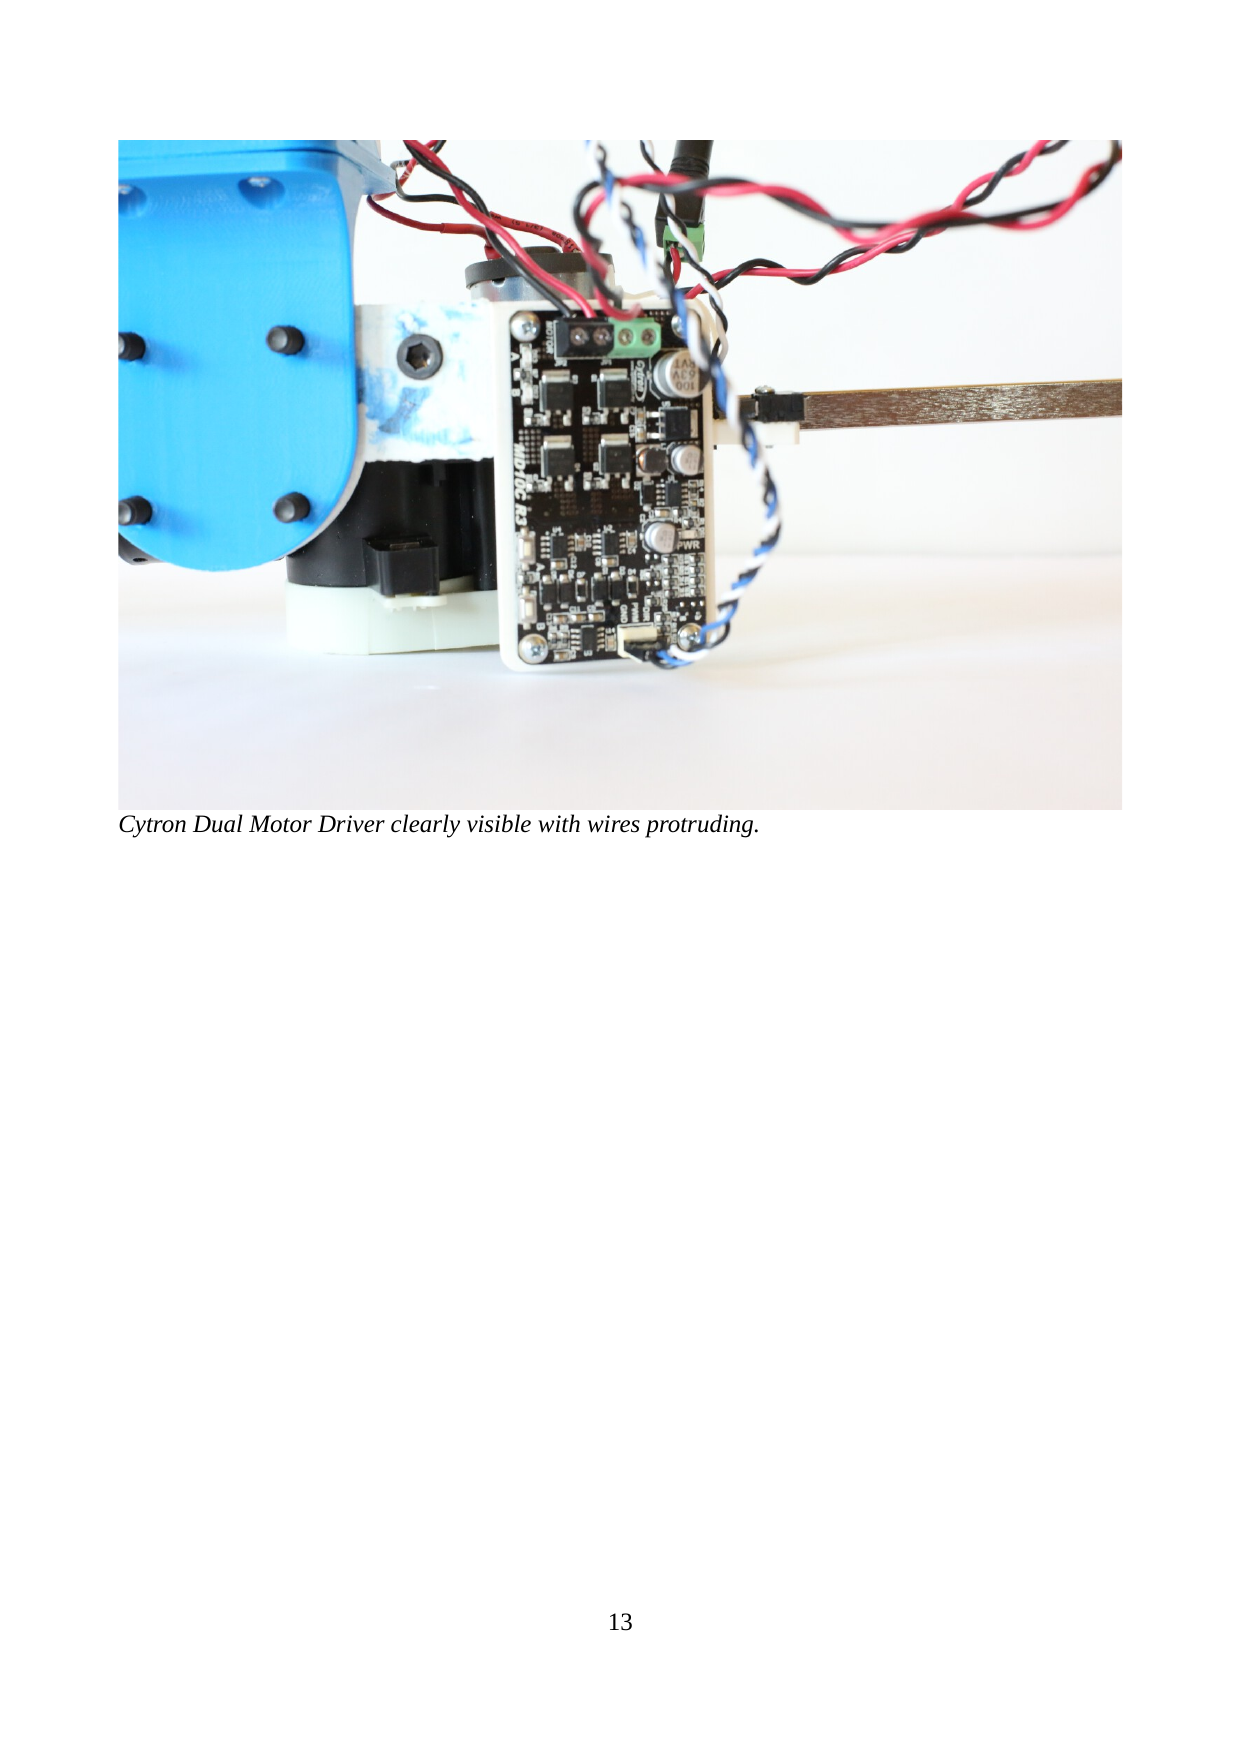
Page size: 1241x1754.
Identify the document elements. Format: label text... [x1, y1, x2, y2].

picture [118, 140, 1123, 810]
text Cytron Dual Motor Driver clearly visible with wires protruding. [118, 810, 1122, 838]
